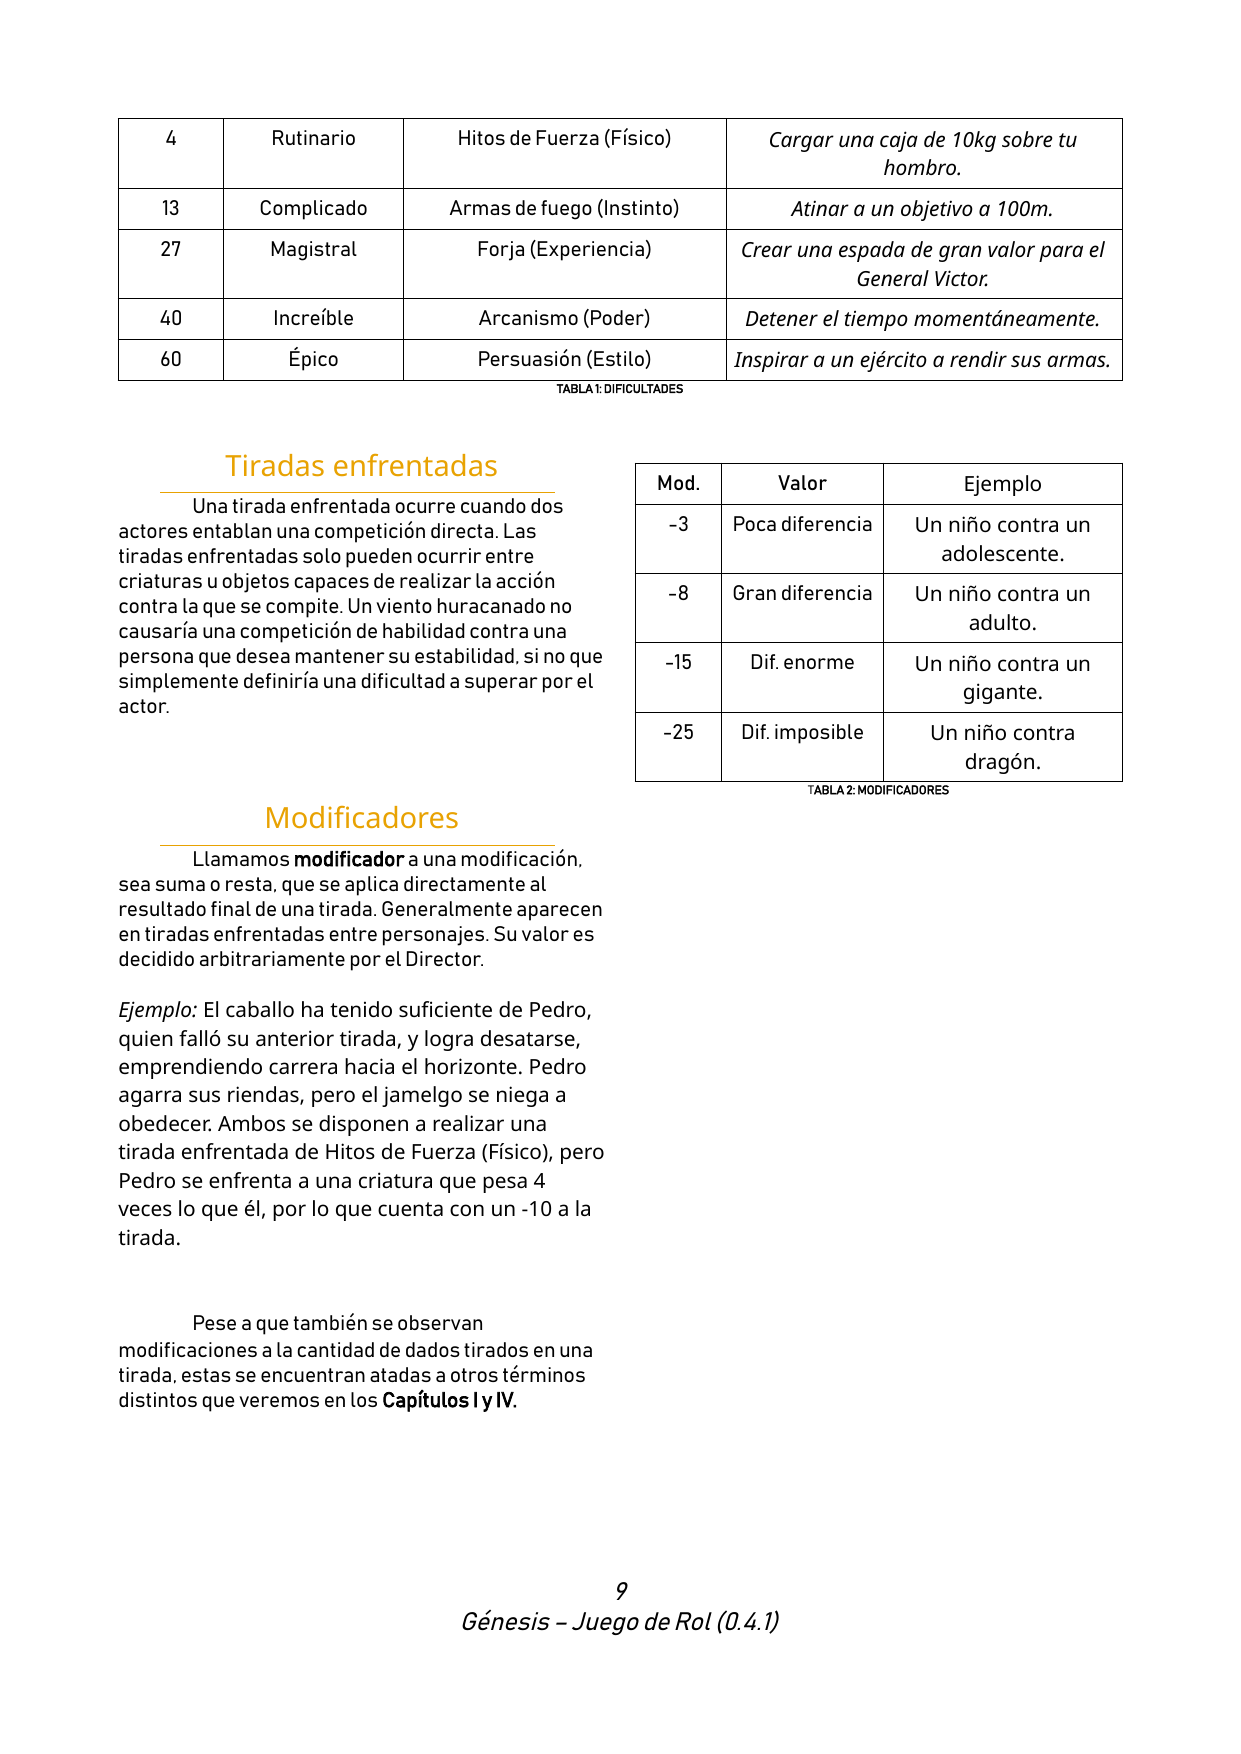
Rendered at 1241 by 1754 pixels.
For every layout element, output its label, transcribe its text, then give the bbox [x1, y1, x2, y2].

table_cell Increíble [224, 299, 403, 339]
table_cell Cargar una caja de 10kg sobre tu hombro. [727, 119, 1122, 187]
table_cell Atinar a un objetivo a 100m. [727, 189, 1122, 228]
table_cell 27 [119, 230, 223, 298]
table_cell Crear una espada de gran valor para el General Victor. [727, 230, 1122, 298]
table_cell -25 [636, 713, 721, 781]
text Pese a que también se observan modificaciones a la cantidad de dados tirados en una tirada, estas se encuentran atadas a otros términos distintos que veremos en los Capítulos I y IV. [118, 1308, 605, 1411]
table_cell Arcanismo (Poder) [404, 299, 726, 339]
text Tiradas enfrentadas [118, 445, 605, 485]
table_cell Un niño contra un gigante. [884, 643, 1122, 712]
table_cell 13 [119, 189, 223, 228]
table_header Valor [722, 464, 883, 503]
table_cell Forja (Experiencia) [404, 230, 726, 298]
table_cell Dif. imposible [722, 713, 883, 781]
table_cell Dif. enorme [722, 643, 883, 712]
table_cell Rutinario [224, 119, 403, 187]
table_cell Inspirar a un ejército a rendir sus armas. [727, 340, 1122, 380]
table_cell Poca diferencia [722, 505, 883, 573]
table_cell Un niño contra un adolescente. [884, 505, 1122, 573]
table_cell 40 [119, 299, 223, 339]
table_cell -15 [636, 643, 721, 712]
table_cell Hitos de Fuerza (Físico) [404, 119, 726, 187]
table_header Ejemplo [884, 464, 1122, 503]
table_header Mod. [636, 464, 721, 503]
text TABLA 2: MODIFICADORES [635, 782, 1122, 807]
table_cell Épico [224, 340, 403, 380]
text Llamamos modificador a una modificación, sea suma o resta, que se aplica directamente al resultado final de una tirada. Generalmente aparecen en tiradas enfrentadas entre personajes. Su valor es decidido arbitrariamente por el Director. [118, 837, 605, 970]
text TABLA 1: DIFICULTADES [118, 381, 1122, 406]
table_cell Persuasión (Estilo) [404, 340, 726, 380]
text Ejemplo: El caballo ha tenido suficiente de Pedro, quien falló su anterior tirada, y logra desatarse, emprendiendo carrera hacia el horizonte. Pedro agarra sus riendas, pero el jamelgo se niega a obedecer. Ambos se disponen a realizar una tirada enfrentada de Hitos de Fuerza (Físico), pero Pedro se enfrenta a una criatura que pesa 4 veces lo que él, por lo que cuenta con un -10 a la tirada. [118, 995, 605, 1251]
table_cell Un niño contra un adulto. [884, 574, 1122, 642]
table_cell Un niño contra dragón. [884, 713, 1122, 781]
table_cell Complicado [224, 189, 403, 228]
table_cell Detener el tiempo momentáneamente. [727, 299, 1122, 339]
table_cell Gran diferencia [722, 574, 883, 642]
table_cell 60 [119, 340, 223, 380]
table_cell -8 [636, 574, 721, 642]
table_cell 4 [119, 119, 223, 187]
table_cell Magistral [224, 230, 403, 298]
text Una tirada enfrentada ocurre cuando dos actores entablan una competición directa. Las tiradas enfrentadas solo pueden ocurrir entre criaturas u objetos capaces de realizar la acción contra la que se compite. Un viento huracanado no causaría una competición de habilidad contra una persona que desea mantener su estabilidad, si no que simplemente definiría una dificultad a superar por el actor. [118, 485, 605, 718]
text Modificadores [118, 797, 605, 837]
table_cell Armas de fuego (Instinto) [404, 189, 726, 228]
table_cell -3 [636, 505, 721, 573]
